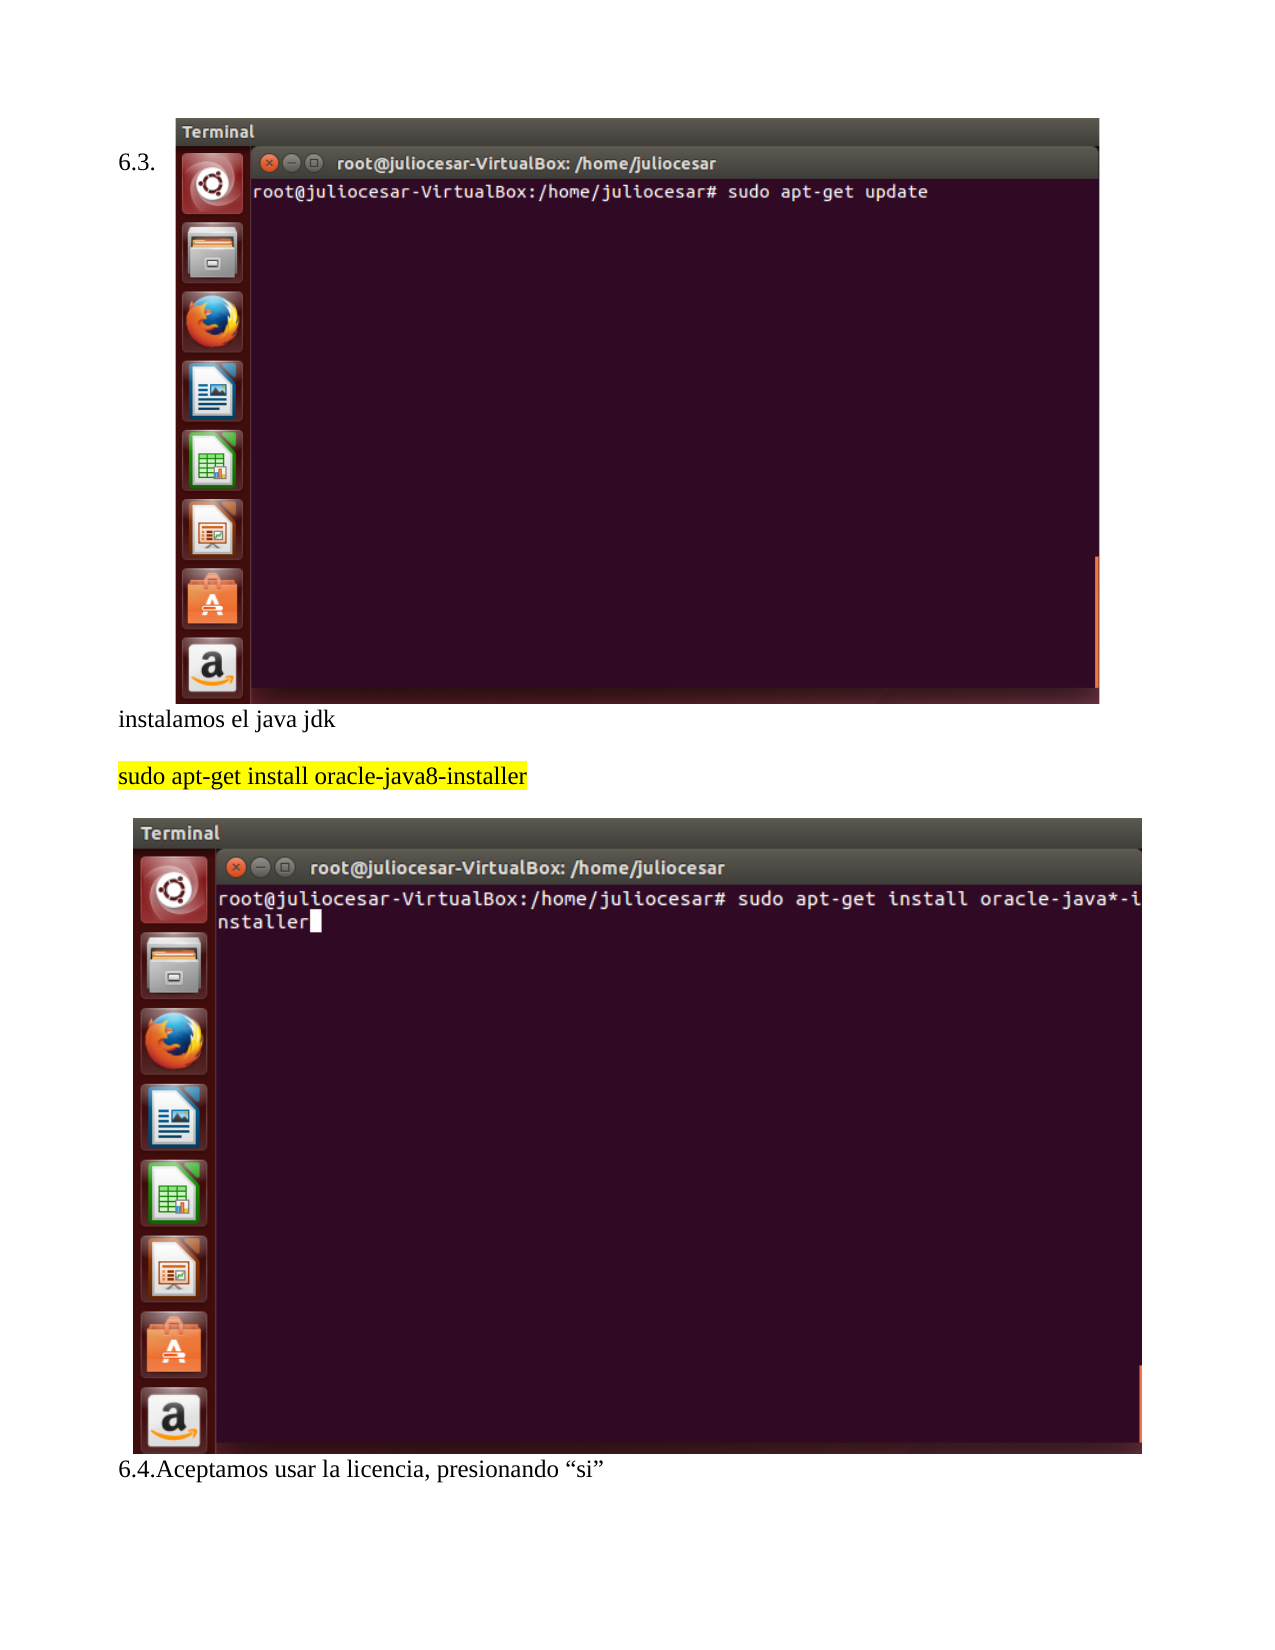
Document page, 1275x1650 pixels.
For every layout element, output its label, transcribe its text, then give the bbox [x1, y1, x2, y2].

list instalamos el java jdk [118, 147, 1157, 732]
list Aceptamos usar la licencia, presionando “si” [118, 847, 1157, 1482]
text sudo apt-get install oracle-java8-installer [118, 761, 1157, 790]
